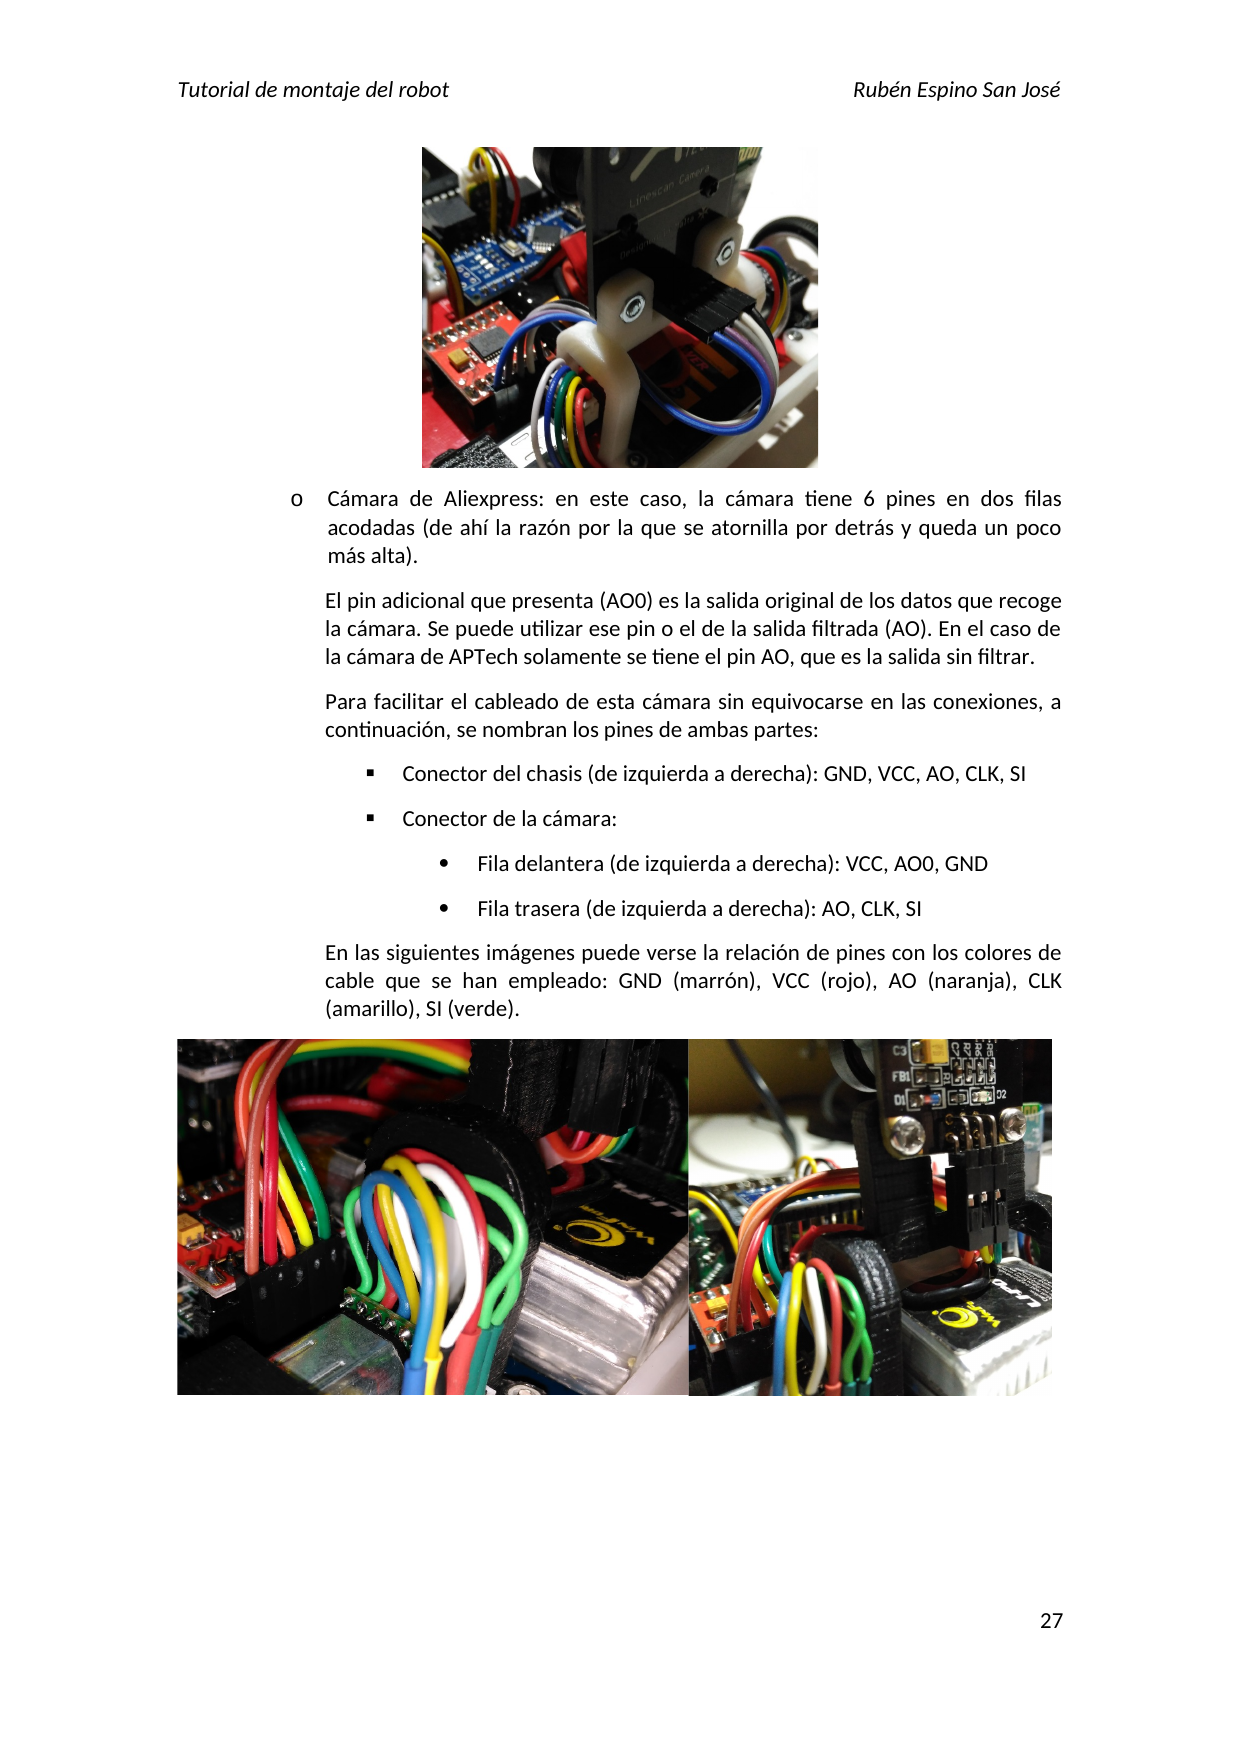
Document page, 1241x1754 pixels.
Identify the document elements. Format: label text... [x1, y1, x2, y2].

list Conector de la cámara: [365, 804, 1063, 832]
list Fila delantera (de izquierda a derecha): VCC, AO0, GND [440, 849, 1063, 877]
list Fila trasera (de izquierda a derecha): AO, CLK, SI [440, 894, 1063, 922]
text En las siguientes imágenes puede verse la relación de pines con los colores de cable que se han empleado: GND (marrón), VCC (rojo), AO (naranja), CLK (amarillo), SI (verde). [325, 938, 1063, 1022]
list Conector del chasis (de izquierda a derecha): GND, VCC, AO, CLK, SI [365, 759, 1063, 788]
text El pin adicional que presenta (AO0) es la salida original de los datos que recoge la cámara. Se puede utilizar ese pin o el de la salida filtrada (AO). En el caso de la cámara de APTech solamente se tiene el pin AO, que es la salida sin filtrar. [325, 586, 1063, 670]
text Para facilitar el cableado de esta cámara sin equivocarse en las conexiones, a continuación, se nombran los pines de ambas partes: [325, 687, 1063, 743]
list Cámara de Aliexpress: en este caso, la cámara tiene 6 pines en dos filas acodadas (de ahí la razón por la que se atornilla por detrás y queda un poco más alta). [290, 484, 1063, 569]
